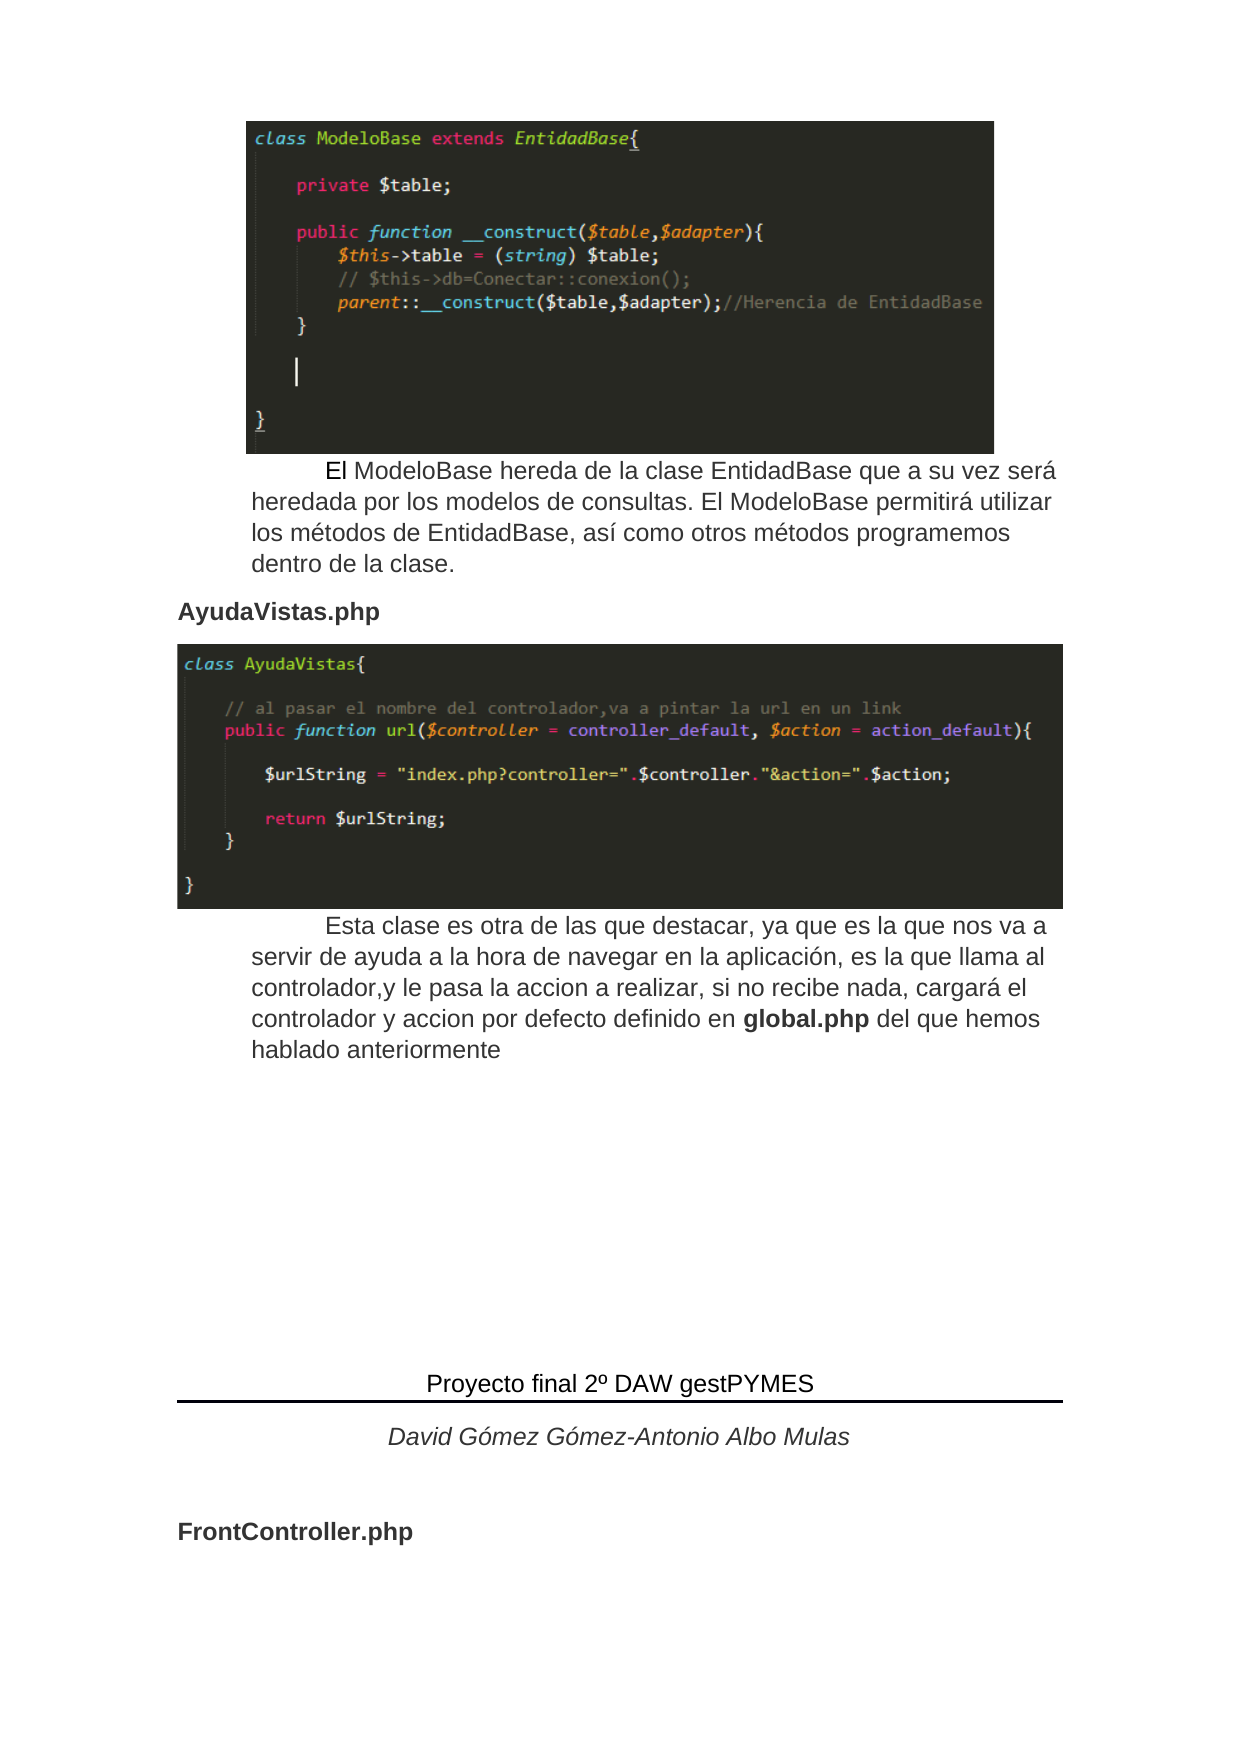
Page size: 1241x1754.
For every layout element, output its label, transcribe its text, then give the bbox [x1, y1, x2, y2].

text David Gómez Gómez-Antonio Albo Mulas [177, 1422, 1063, 1451]
text Proyecto final 2º DAW gestPYMES [177, 1369, 1063, 1400]
text Esta clase es otra de las que destacar, ya que es la que nos va a servir de ayuda a la hora de navegar en la aplicación, es la que llama al controlador,y le pasa la accion a realizar, si no recibe nada, cargará el controlador y accion por defecto definido en global.php del que hemos hablado anteriormente [177, 909, 1063, 1064]
picture [246, 121, 995, 454]
text El ModeloBase hereda de la clase EntidadBase que a su vez será heredada por los modelos de consultas. El ModeloBase permitirá utilizar los métodos de EntidadBase, así como otros métodos programemos dentro de la clase. [177, 121, 1063, 578]
text AyudaVistas.php [177, 597, 1063, 625]
text FrontController.php [177, 1517, 1063, 1546]
picture [177, 644, 1063, 909]
